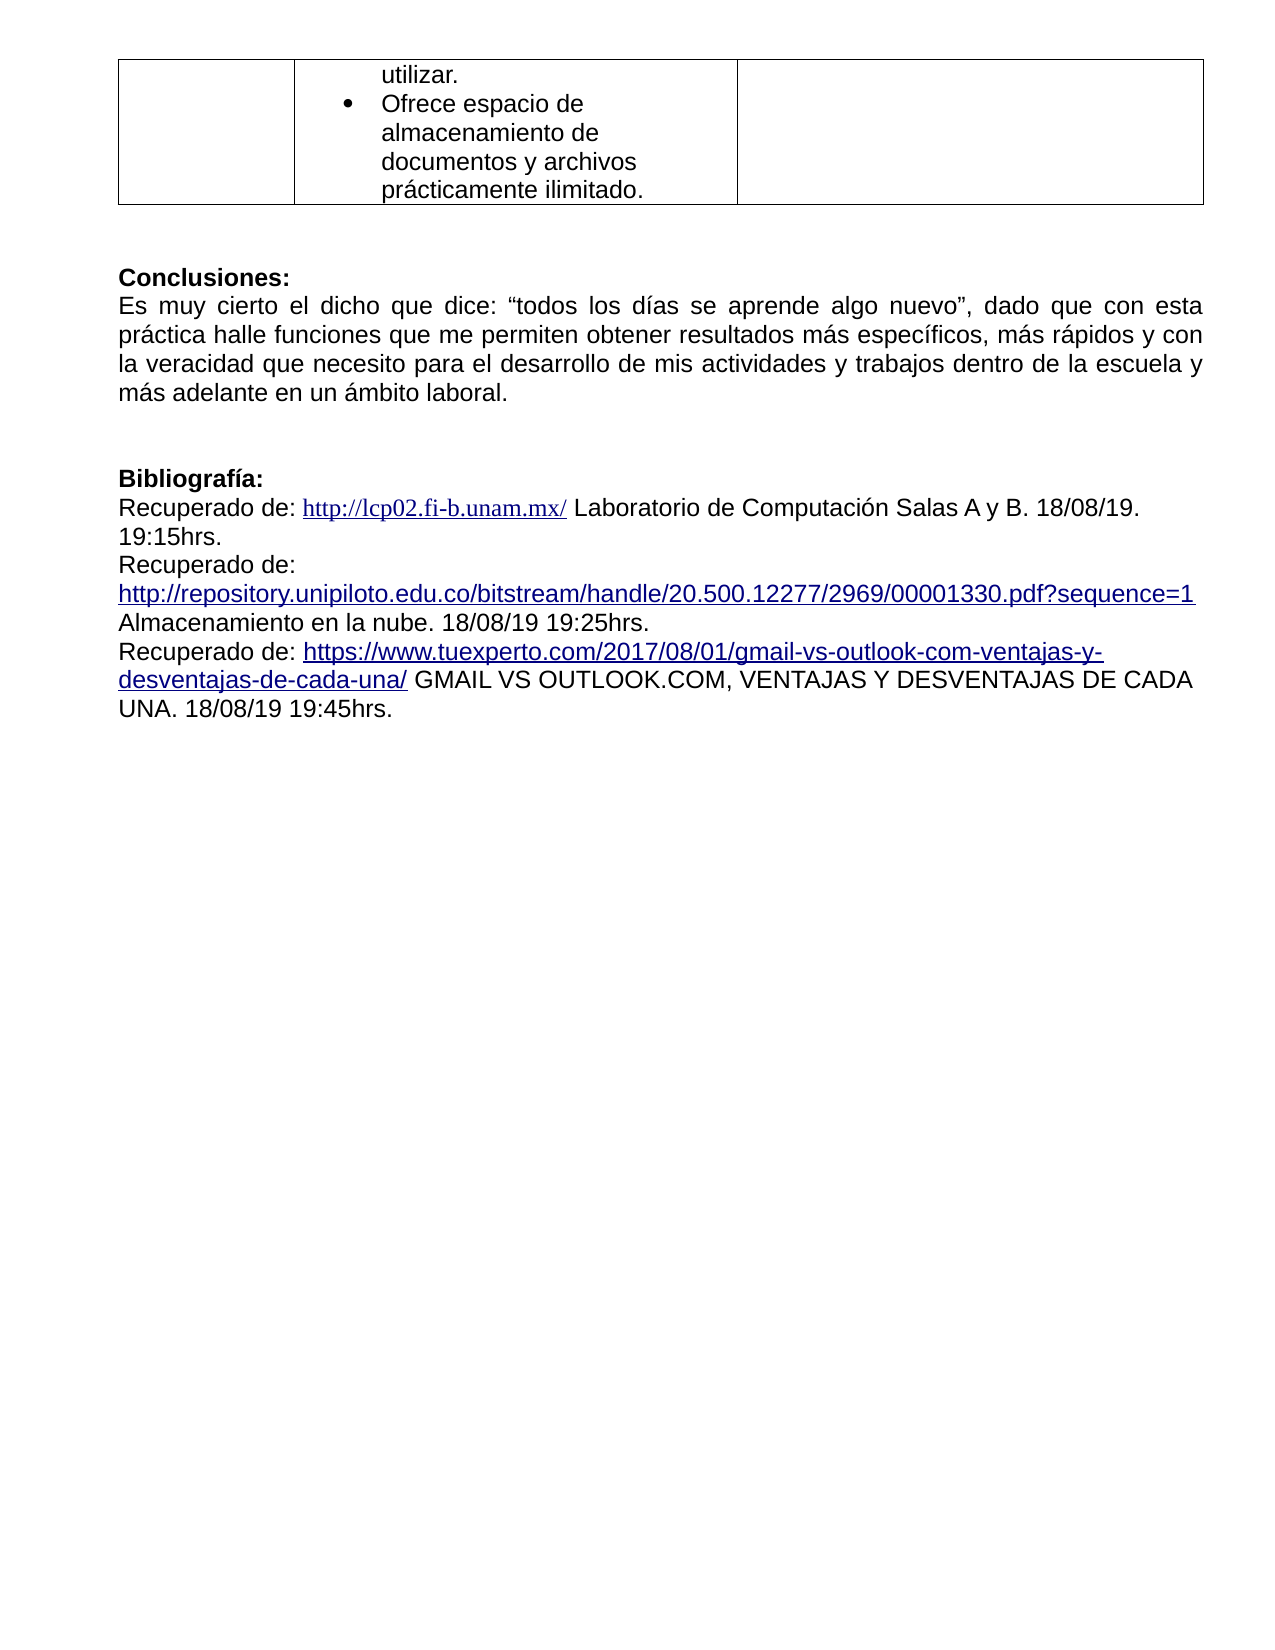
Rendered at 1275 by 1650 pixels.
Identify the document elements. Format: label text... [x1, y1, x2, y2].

text Bibliografía: [118, 464, 1205, 493]
table_cell [119, 60, 294, 204]
table_cell [738, 60, 1203, 204]
table_cell Outlook permite crear alias temporales para acceder a nuestro correo electrónico en lugares que no sean de mucha confianza para nosotros. Tienes Skype en la bandeja de correo, un sistema de mensajería instantánea y comunicación para videoconferencias muy fácil de utilizar. Ofrece espacio de almacenamiento de documentos y archivos prácticamente ilimitado. [295, 60, 737, 204]
text Recuperado de: http://repository.unipiloto.edu.co/bitstream/handle/20.500.12277/2969/00001330.pdf?sequence=1 Almacenamiento en la nube. 18/08/19 19:25hrs. [118, 550, 1205, 636]
text Es muy cierto el dicho que dice: “todos los días se aprende algo nuevo”, dado que con esta práctica halle funciones que me permiten obtener resultados más específicos, más rápidos y con la veracidad que necesito para el desarrollo de mis actividades y trabajos dentro de la escuela y más adelante en un ámbito laboral. [118, 291, 1205, 406]
text Conclusiones: [118, 263, 1205, 291]
text Recuperado de: http://lcp02.fi-b.unam.mx/ Laboratorio de Computación Salas A y B. 18/08/19. 19:15hrs. [118, 493, 1205, 550]
text Recuperado de: https://www.tuexperto.com/2017/08/01/gmail-vs-outlook-com-ventajas-y-desventajas-de-cada-una/ GMAIL VS OUTLOOK.COM, VENTAJAS Y DESVENTAJAS DE CADA UNA. 18/08/19 19:45hrs. [118, 636, 1205, 723]
